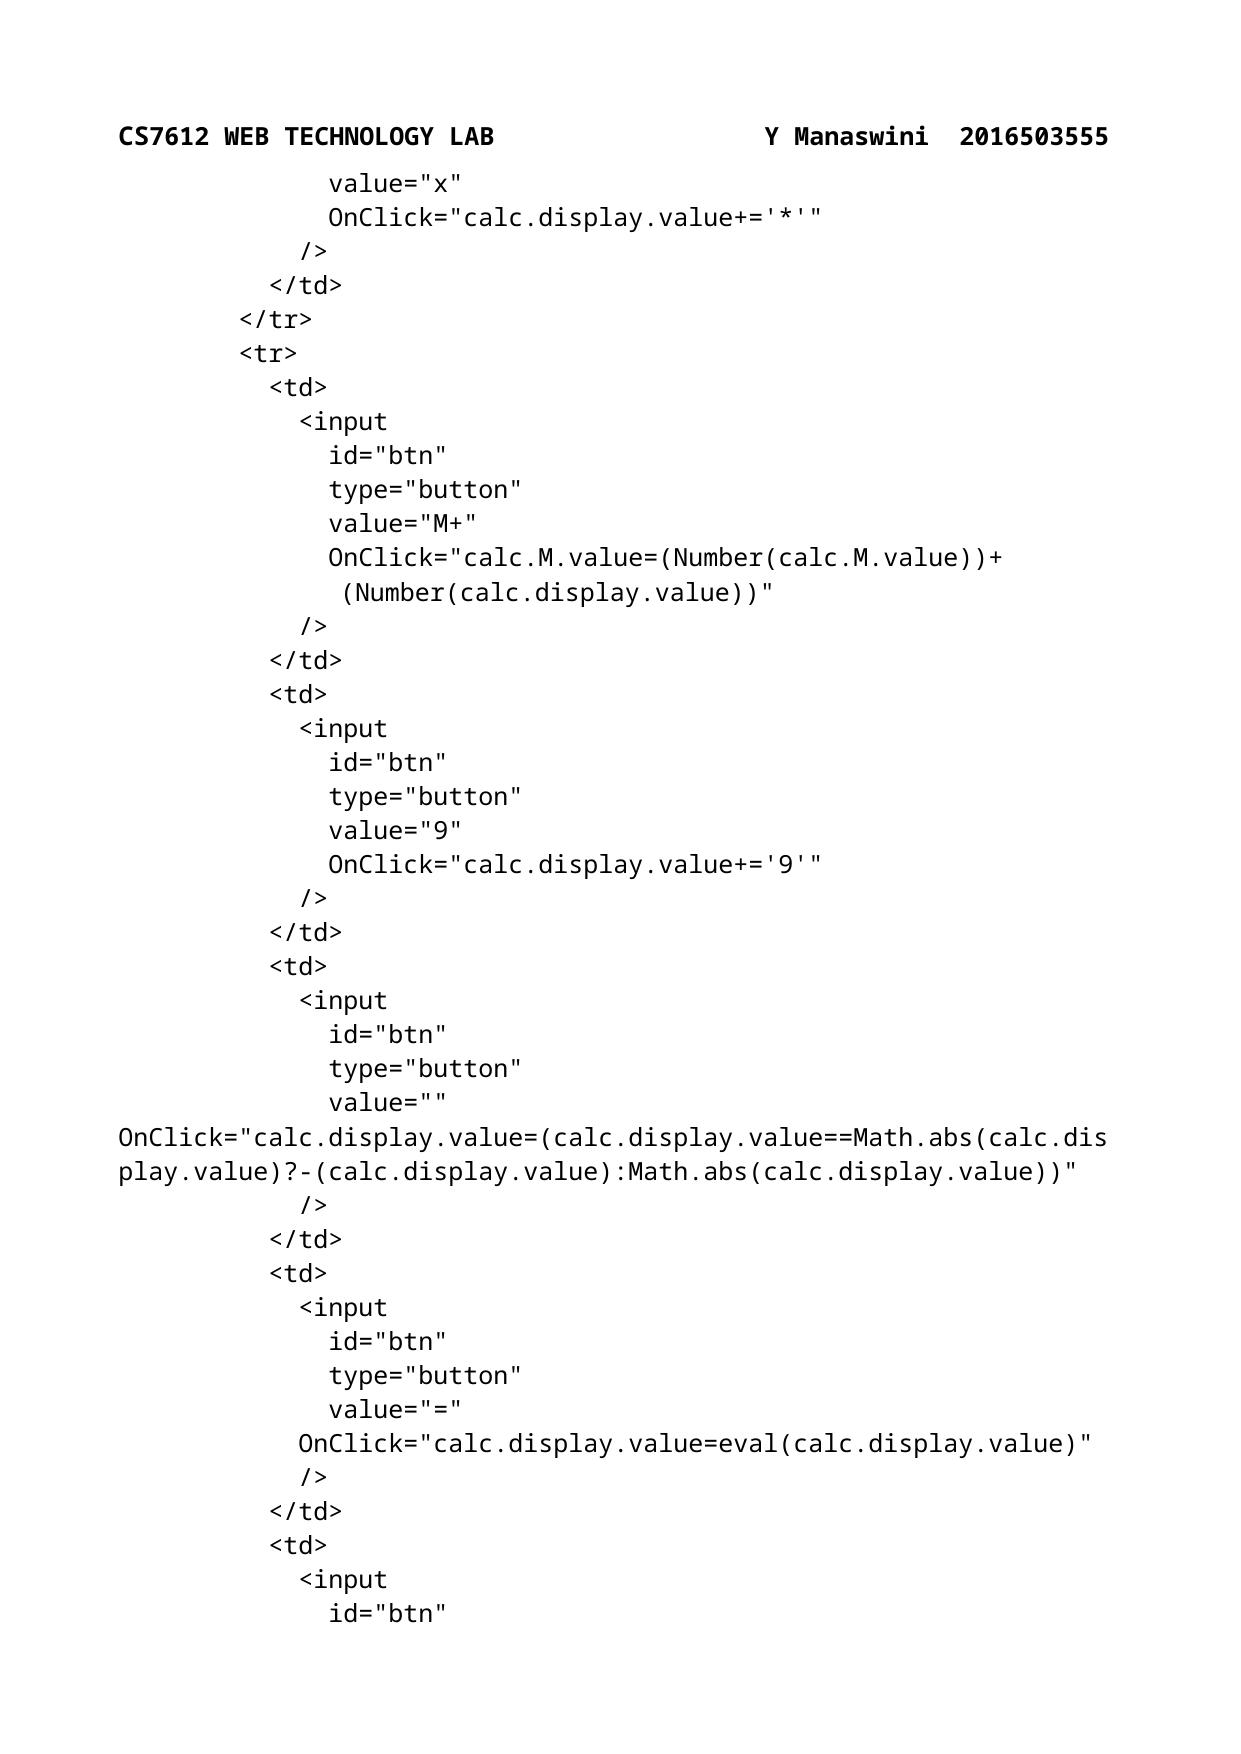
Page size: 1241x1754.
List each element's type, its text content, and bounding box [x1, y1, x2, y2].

text <td> [118, 1528, 1122, 1562]
text </td> [118, 1494, 1122, 1528]
text <td> [118, 1255, 1122, 1289]
text <td> [118, 949, 1122, 983]
text </td> [118, 268, 1122, 302]
text value="9" [118, 813, 1122, 847]
text value="" [118, 1085, 1122, 1119]
text type="button" [118, 1358, 1122, 1392]
text value="x" [118, 165, 1122, 199]
text <input [118, 1289, 1122, 1323]
text /> [118, 881, 1122, 915]
text id="btn" [118, 1596, 1122, 1630]
text value="=" [118, 1392, 1122, 1426]
text <input [118, 983, 1122, 1017]
text <input [118, 404, 1122, 438]
text OnClick="calc.display.value+='*'" [118, 199, 1122, 233]
text <td> [118, 676, 1122, 710]
text type="button" [118, 472, 1122, 506]
text OnClick="calc.M.value=(Number(calc.M.value))+ (Number(calc.display.value))" [118, 540, 1122, 608]
text </td> [118, 1221, 1122, 1255]
text </tr> [118, 302, 1122, 336]
text /> [118, 608, 1122, 642]
text id="btn" [118, 438, 1122, 472]
text <td> [118, 370, 1122, 404]
text id="btn" [118, 744, 1122, 778]
text </td> [118, 915, 1122, 949]
text type="button" [118, 778, 1122, 813]
text <input [118, 1562, 1122, 1596]
text /> [118, 1460, 1122, 1494]
text </td> [118, 642, 1122, 676]
text OnClick="calc.display.value=eval(calc.display.value)" [118, 1426, 1122, 1460]
text <input [118, 710, 1122, 744]
text id="btn" [118, 1323, 1122, 1358]
text <tr> [118, 336, 1122, 370]
text OnClick="calc.display.value=(calc.display.value==Math.abs(calc.display.value)?-(calc.display.value):Math.abs(calc.display.value))" [118, 1119, 1122, 1187]
text type="button" [118, 1051, 1122, 1085]
text id="btn" [118, 1017, 1122, 1051]
text OnClick="calc.display.value+='9'" [118, 847, 1122, 881]
text value="M+" [118, 506, 1122, 540]
text /> [118, 233, 1122, 268]
text /> [118, 1187, 1122, 1221]
